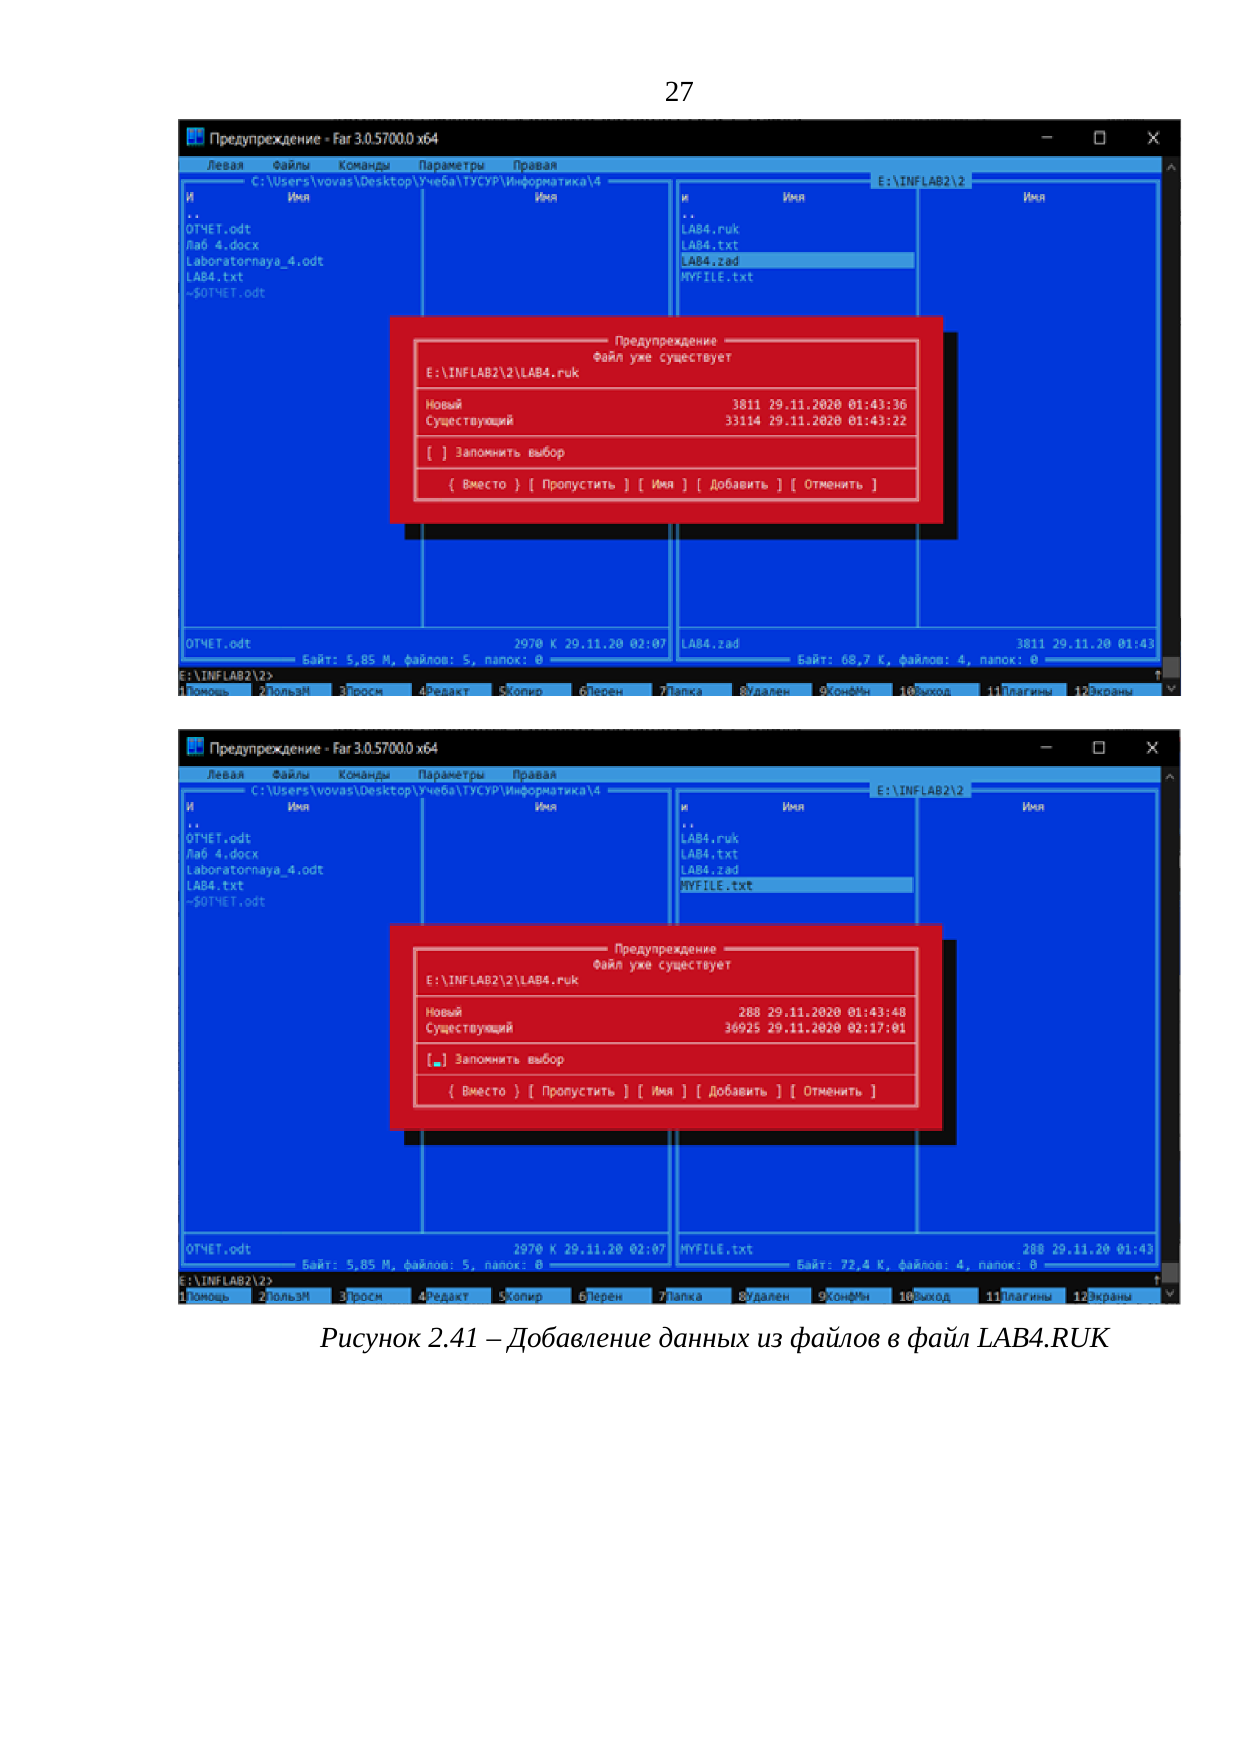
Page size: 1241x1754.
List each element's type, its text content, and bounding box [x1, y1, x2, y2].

text Рисунок 2.41 – Добавление данных из файлов в файл LAB4.RUK [177, 1320, 1181, 1354]
